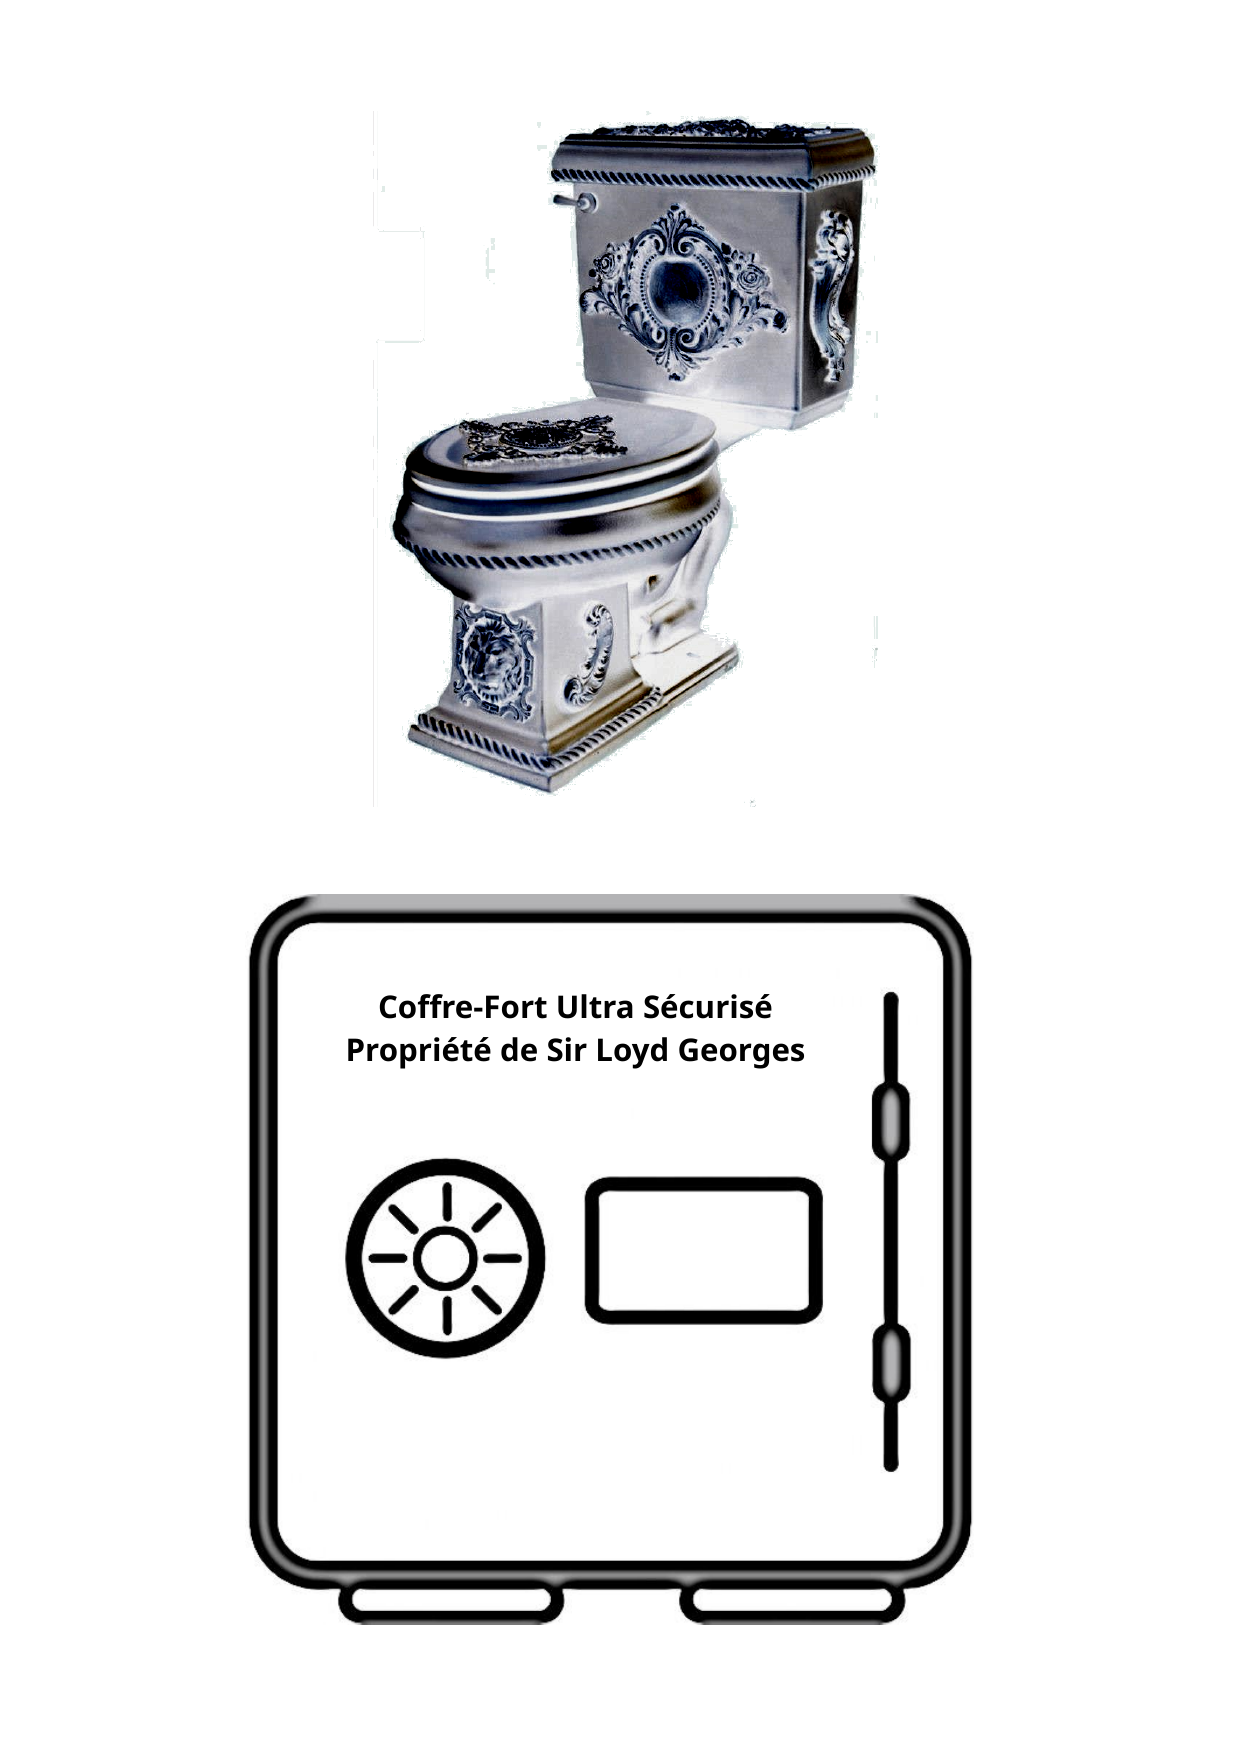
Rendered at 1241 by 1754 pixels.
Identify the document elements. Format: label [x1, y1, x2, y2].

picture [245, 894, 976, 1625]
picture [280, 111, 976, 807]
